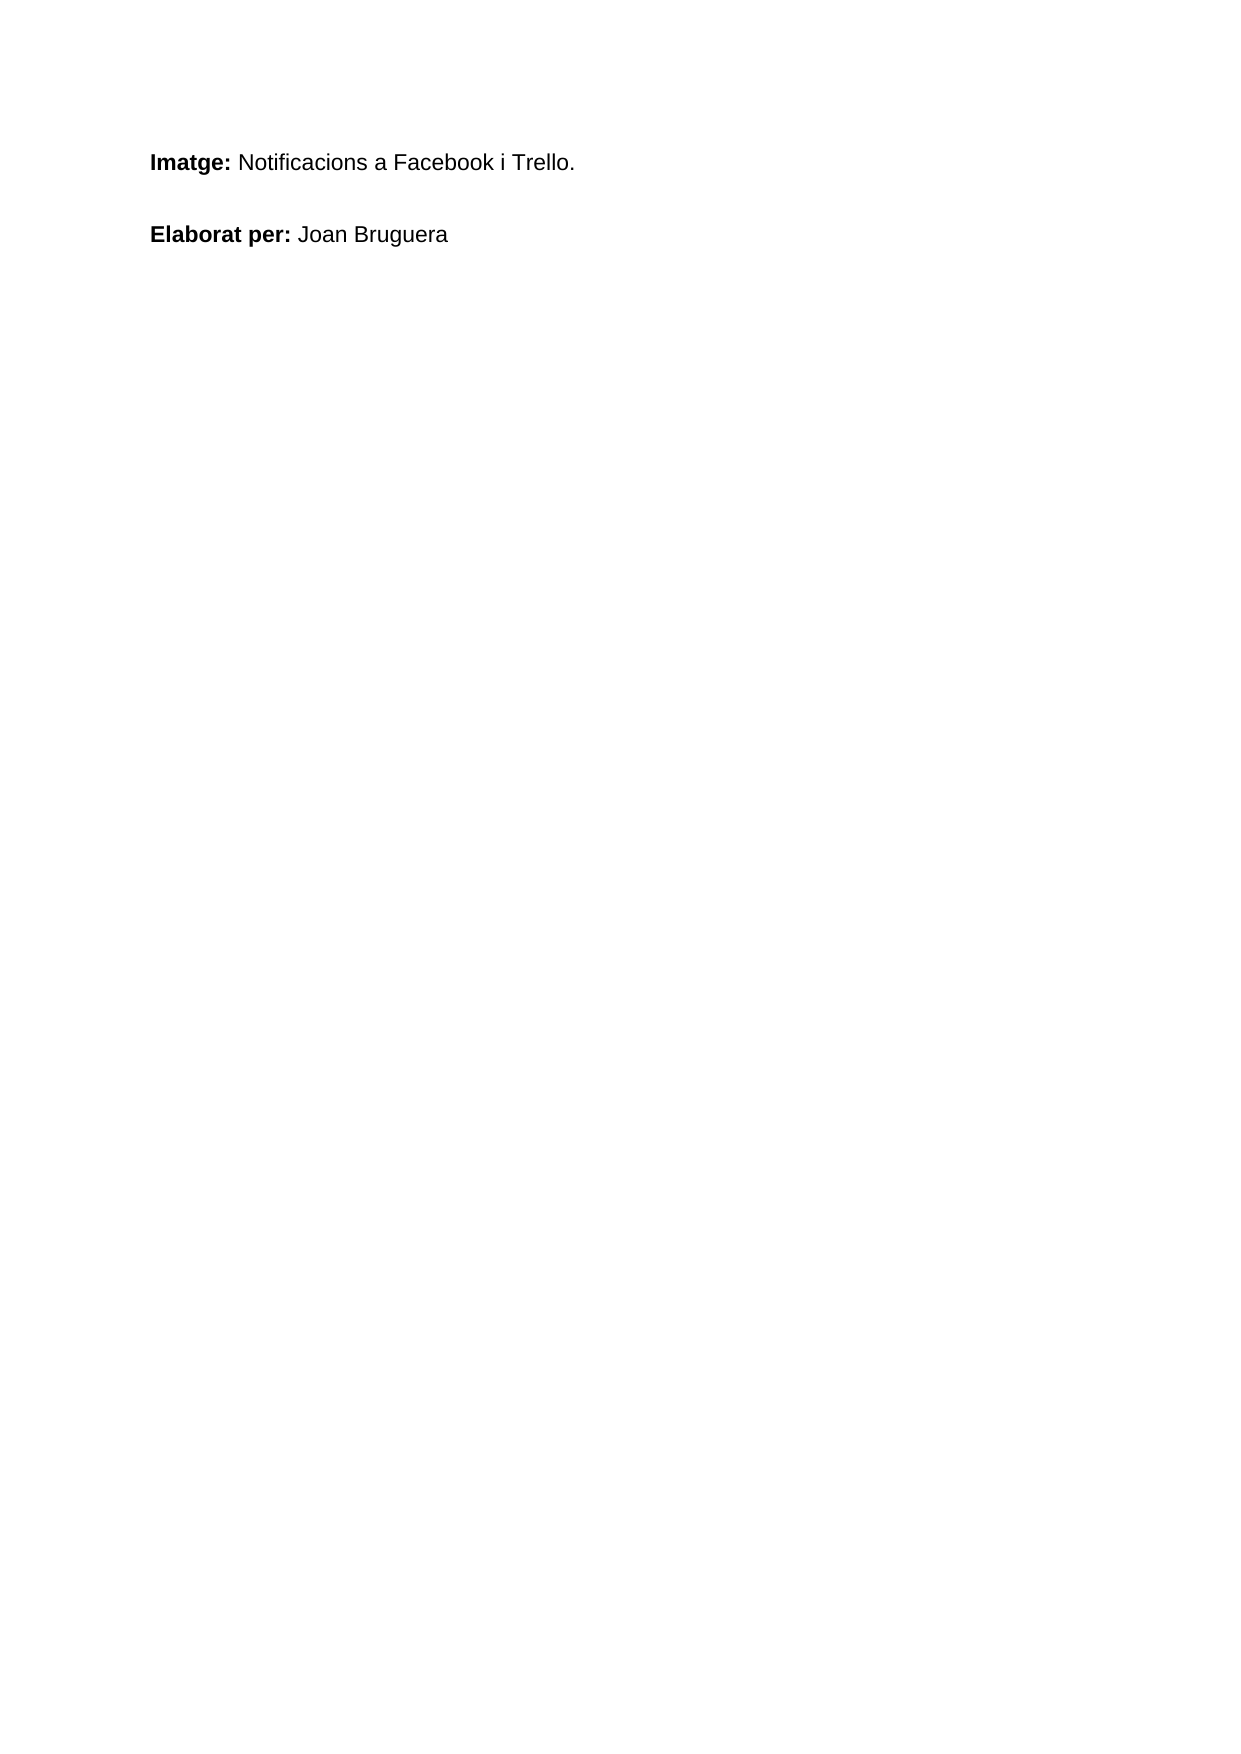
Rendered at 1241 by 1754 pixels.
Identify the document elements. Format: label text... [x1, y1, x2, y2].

text Imatge: Notificacions a Facebook i Trello. [150, 150, 1091, 176]
text Elaborat per: Joan Bruguera [150, 222, 1091, 247]
